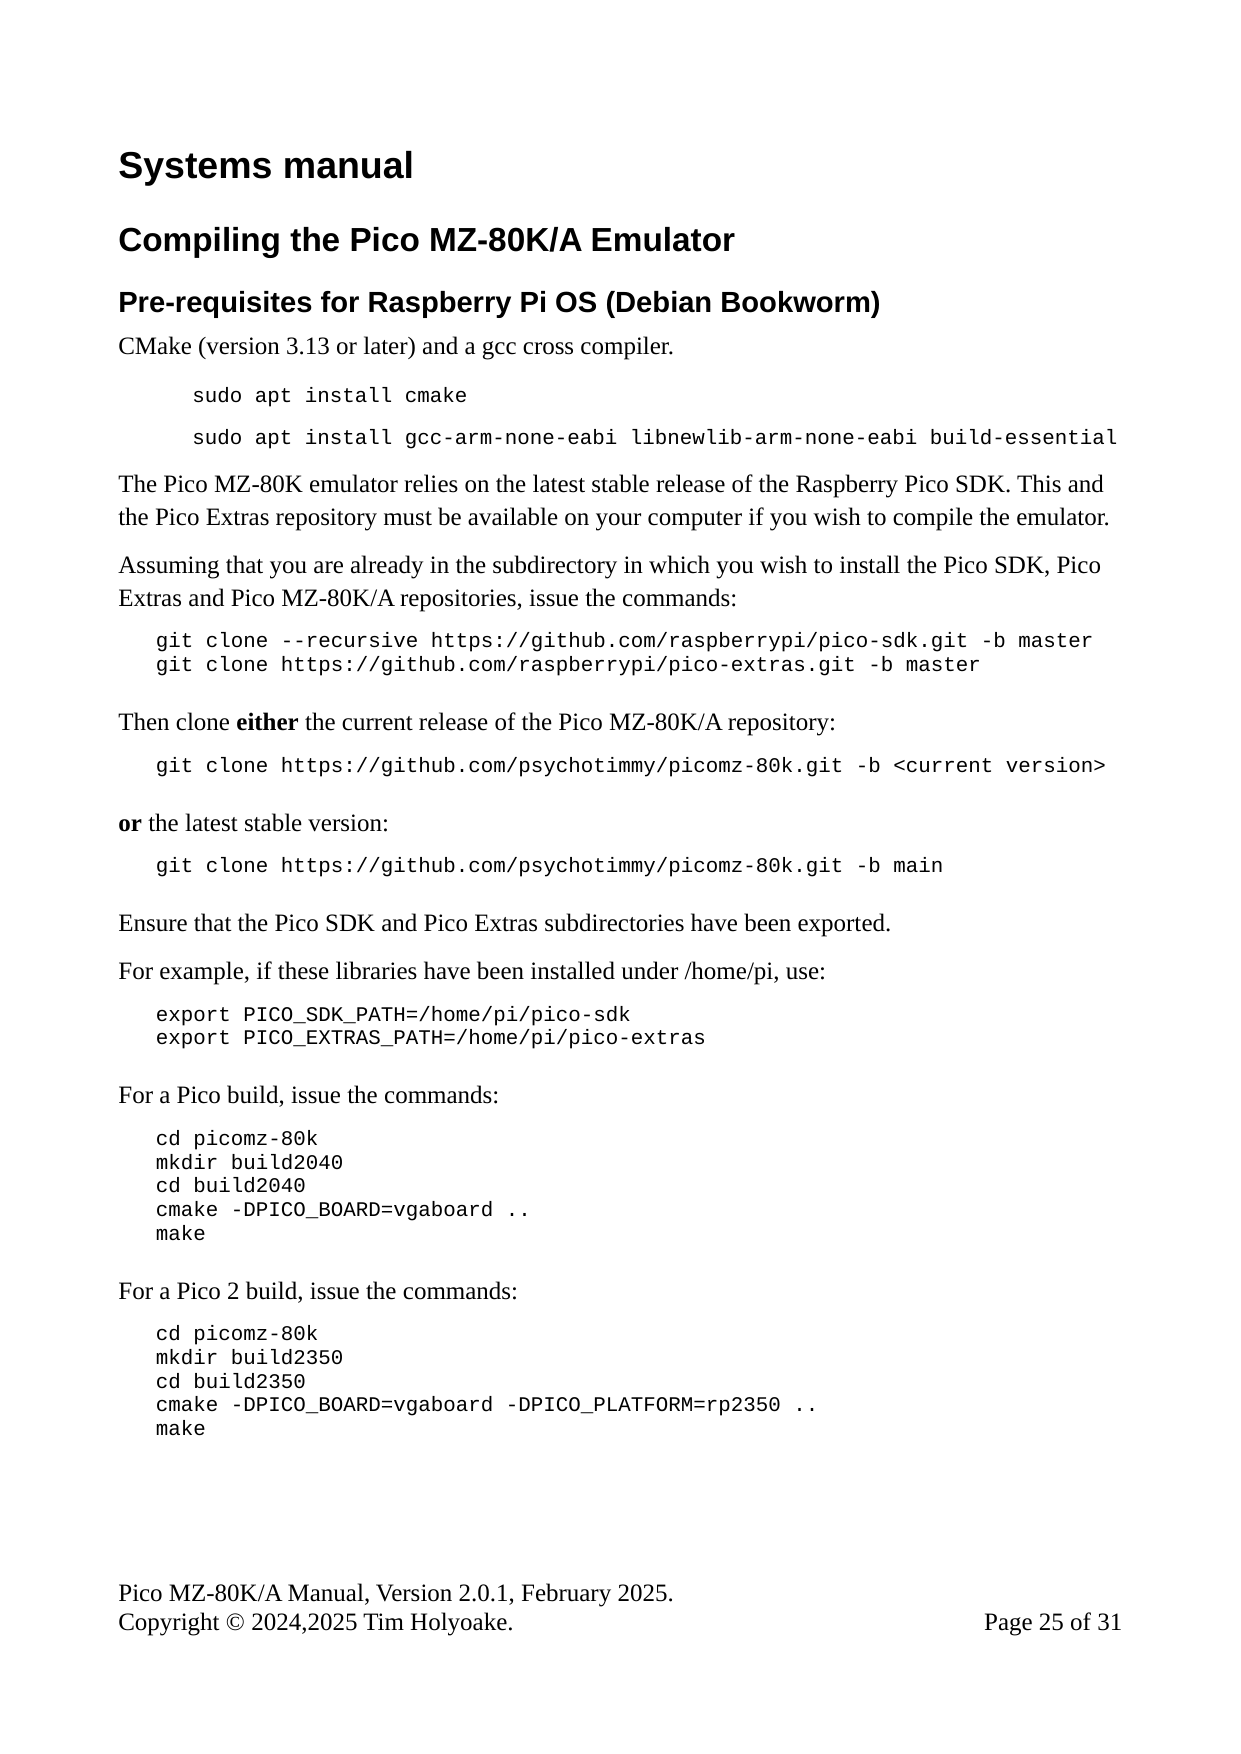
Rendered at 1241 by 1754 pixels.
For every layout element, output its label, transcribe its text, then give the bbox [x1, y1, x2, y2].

text cd build2040 [118, 1175, 1122, 1199]
text cmake -DPICO_BOARD=vgaboard -DPICO_PLATFORM=rp2350 .. [118, 1394, 1122, 1418]
text For a Pico build, issue the commands: [118, 1081, 1122, 1109]
text For a Pico 2 build, issue the commands: [118, 1276, 1122, 1304]
text cd build2350 [118, 1371, 1122, 1394]
subtitle Systems manual [118, 143, 1122, 186]
text Assuming that you are already in the subdirectory in which you wish to install the Pico SDK, Pico Extras and Pico MZ-80K/A repositories, issue the commands: [118, 550, 1122, 611]
text sudo apt install cmake [118, 379, 1122, 408]
text The Pico MZ-80K emulator relies on the latest stable release of the Raspberry Pico SDK. This and the Pico Extras repository must be available on your computer if you wish to compile the emulator. [118, 469, 1122, 531]
text sudo apt install gcc-arm-none-eabi libnewlib-arm-none-eabi build-essential [118, 427, 1122, 451]
subtitle Pre-requisites for Raspberry Pi OS (Debian Bookworm) [118, 285, 1122, 319]
text CMake (version 3.13 or later) and a gcc cross compiler. [118, 331, 1122, 360]
text For example, if these libraries have been installed under /home/pi, use: [118, 956, 1122, 985]
text cd picomz-80k [118, 1323, 1122, 1347]
text or the latest stable version: [118, 808, 1122, 837]
text mkdir build2350 [118, 1347, 1122, 1371]
text make [118, 1223, 1122, 1246]
text git clone https://github.com/psychotimmy/picomz-80k.git -b main [118, 855, 1122, 879]
text export PICO_EXTRAS_PATH=/home/pi/pico-extras [118, 1027, 1122, 1051]
text cd picomz-80k [118, 1128, 1122, 1152]
text cmake -DPICO_BOARD=vgaboard .. [118, 1199, 1122, 1223]
text Ensure that the Pico SDK and Pico Extras subdirectories have been exported. [118, 908, 1122, 937]
text git clone https://github.com/psychotimmy/picomz-80k.git -b <current version> [118, 755, 1122, 778]
text mkdir build2040 [118, 1152, 1122, 1175]
text make [118, 1418, 1122, 1442]
subtitle Compiling the Pico MZ-80K/A Emulator [118, 219, 1122, 258]
text git clone https://github.com/raspberrypi/pico-extras.git -b master [118, 654, 1122, 678]
text Then clone either the current release of the Pico MZ-80K/A repository: [118, 707, 1122, 736]
text export PICO_SDK_PATH=/home/pi/pico-sdk [118, 1004, 1122, 1027]
text git clone --recursive https://github.com/raspberrypi/pico-sdk.git -b master [118, 630, 1122, 654]
